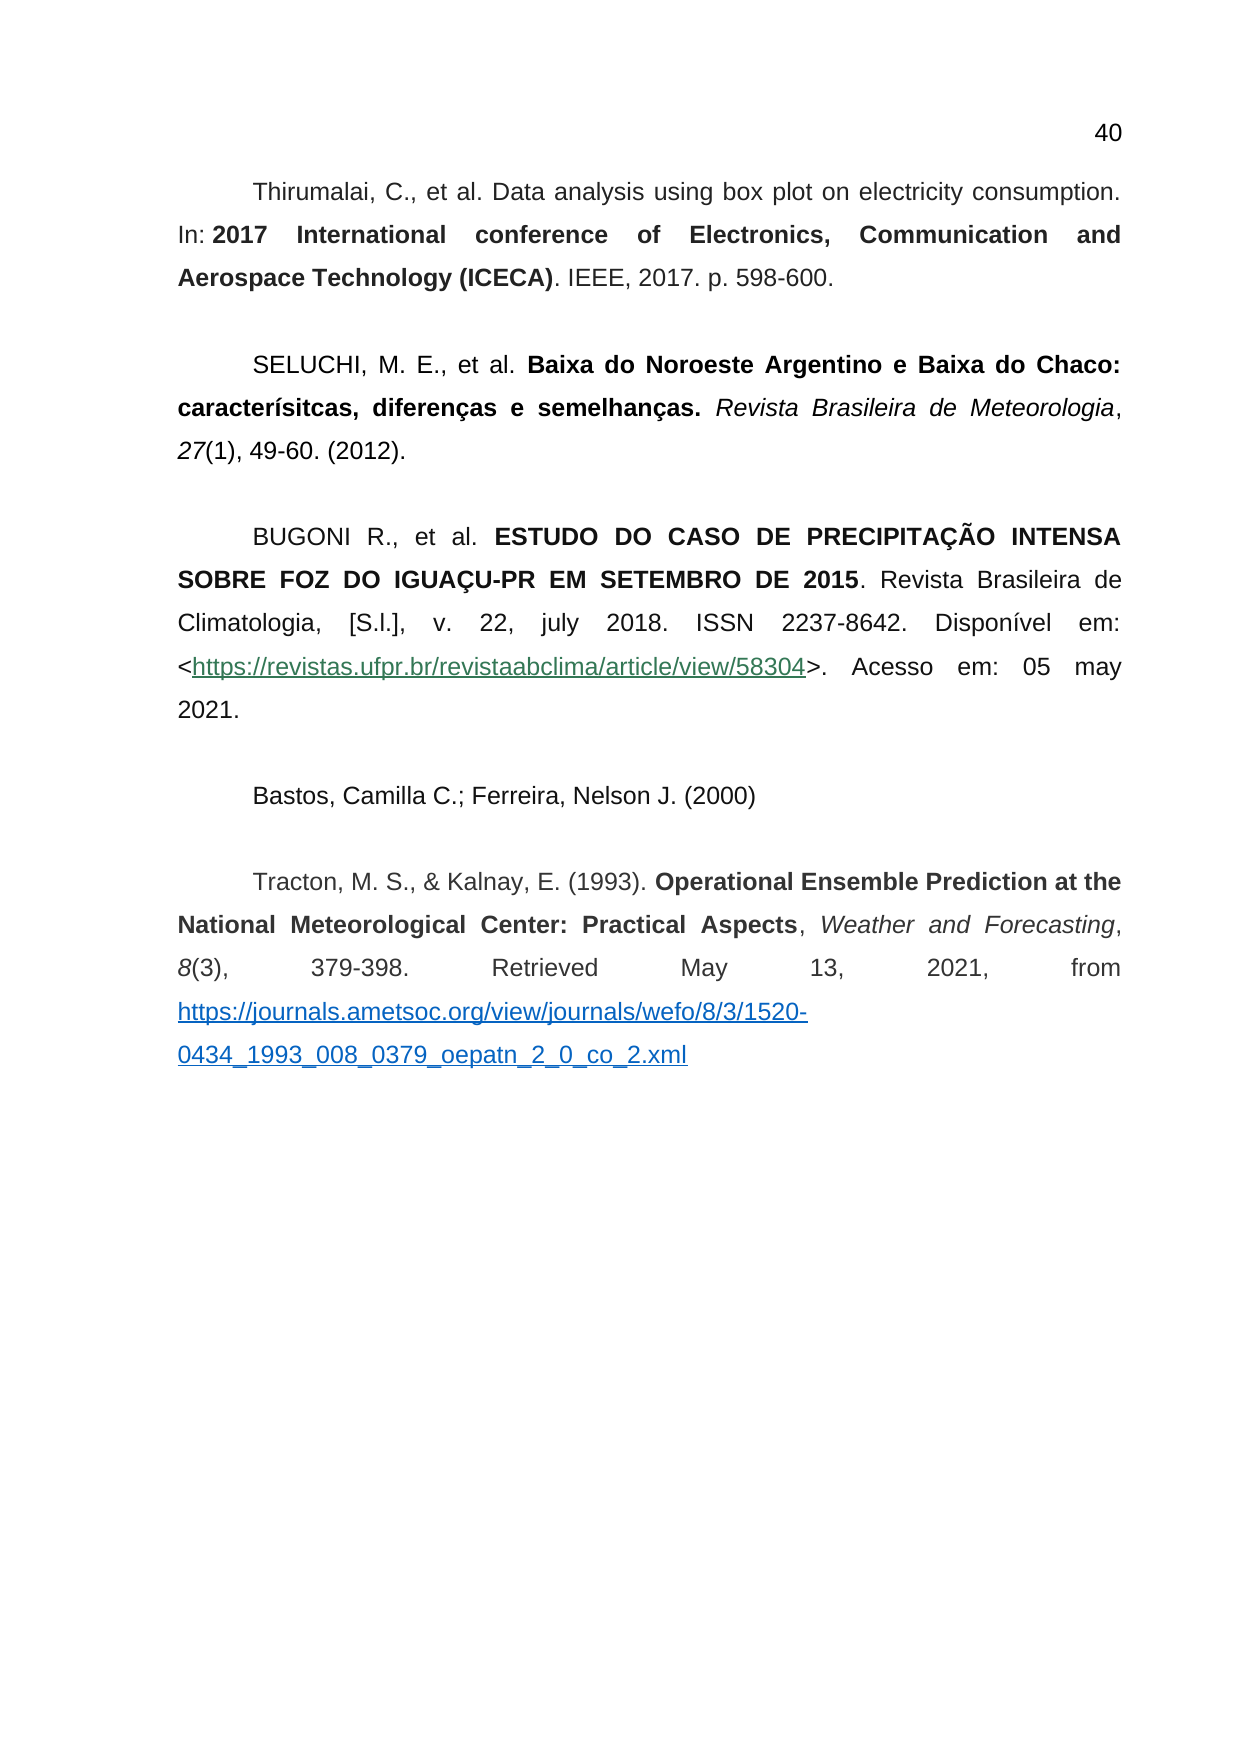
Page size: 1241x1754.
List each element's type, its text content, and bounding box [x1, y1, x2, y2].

text Tracton, M. S., & Kalnay, E. (1993). Operational Ensemble Prediction at the National Meteorological Center: Practical Aspects, Weather and Forecasting, 8(3), 379-398. Retrieved May 13, 2021, from https://journals.ametsoc.org/view/journals/wefo/8/3/1520-0434_1993_008_0379_oepatn_2_0_co_2.xml [177, 867, 1122, 1068]
text Bastos, Camilla C.; Ferreira, Nelson J. (2000) [177, 781, 1122, 810]
text Thirumalai, C., et al. Data analysis using box plot on electricity consumption. In: 2017 International conference of Electronics, Communication and Aerospace Technology (ICECA). IEEE, 2017. p. 598-600. [177, 177, 1122, 292]
text BUGONI R., et al. ESTUDO DO CASO DE PRECIPITAÇÃO INTENSA SOBRE FOZ DO IGUAÇU-PR EM SETEMBRO DE 2015. Revista Brasileira de Climatologia, [S.l.], v. 22, july 2018. ISSN 2237-8642. Disponível em: <https://revistas.ufpr.br/revistaabclima/article/view/58304>. Acesso em: 05 may 2021. [177, 522, 1122, 723]
text SELUCHI, M. E., et al. Baixa do Noroeste Argentino e Baixa do Chaco: caracterísitcas, diferenças e semelhanças. Revista Brasileira de Meteorologia, 27(1), 49-60. (2012). [177, 350, 1122, 465]
